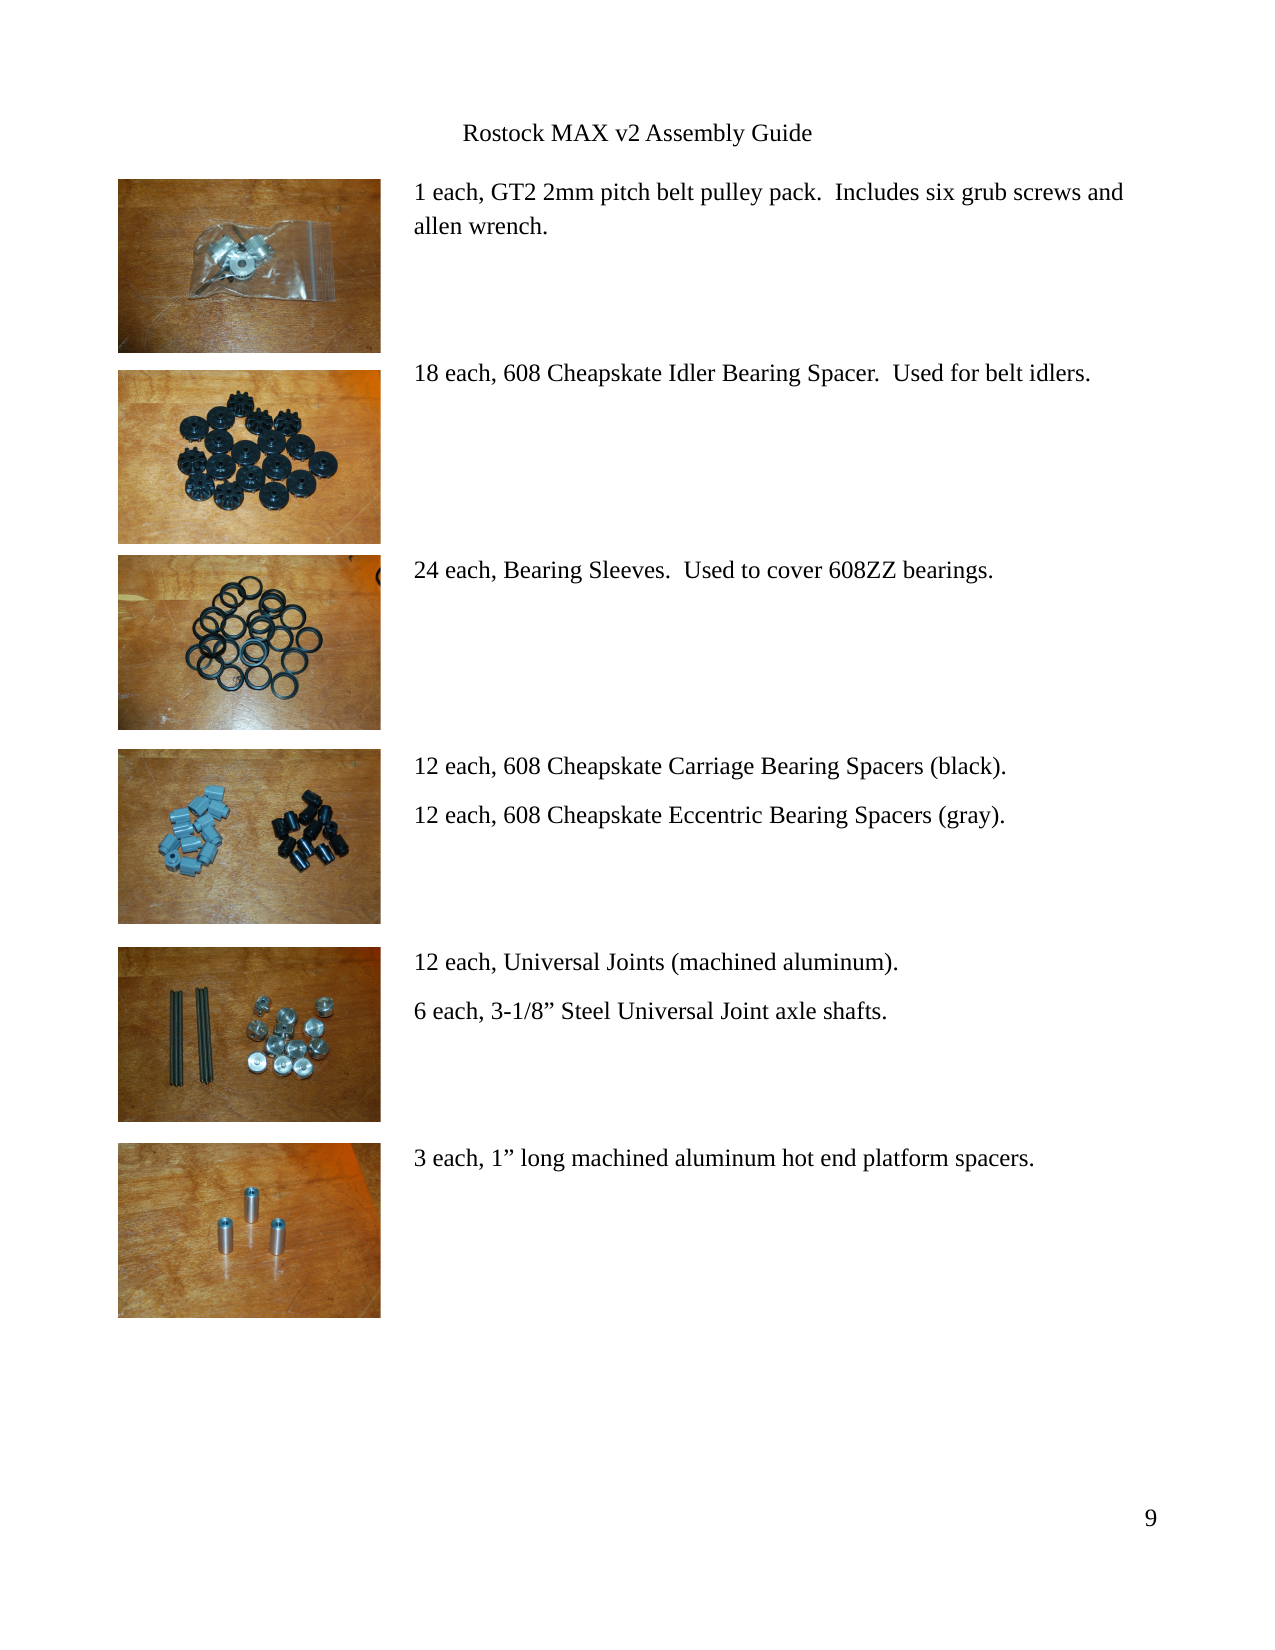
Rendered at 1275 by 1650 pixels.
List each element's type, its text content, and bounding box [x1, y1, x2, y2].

text 6 each, 3-1/8” Steel Universal Joint axle shafts. [381, 996, 1157, 1025]
text 12 each, 608 Cheapskate Carriage Bearing Spacers (black). [381, 751, 1157, 780]
picture [118, 555, 381, 730]
picture [118, 370, 381, 544]
text 3 each, 1” long machined aluminum hot end platform spacers. [381, 1143, 1157, 1172]
text 24 each, Bearing Sleeves. Used to cover 608ZZ bearings. [381, 555, 1157, 583]
picture [118, 947, 381, 1122]
picture [118, 179, 381, 353]
text 1 each, GT2 2mm pitch belt pulley pack. Includes six grub screws and allen wrench. [118, 177, 1157, 240]
text 18 each, 608 Cheapskate Idler Bearing Spacer. Used for belt idlers. [118, 358, 1157, 387]
text 12 each, 608 Cheapskate Eccentric Bearing Spacers (gray). [381, 800, 1157, 829]
picture [118, 1143, 381, 1318]
text 12 each, Universal Joints (machined aluminum). [381, 947, 1157, 976]
picture [118, 749, 381, 924]
